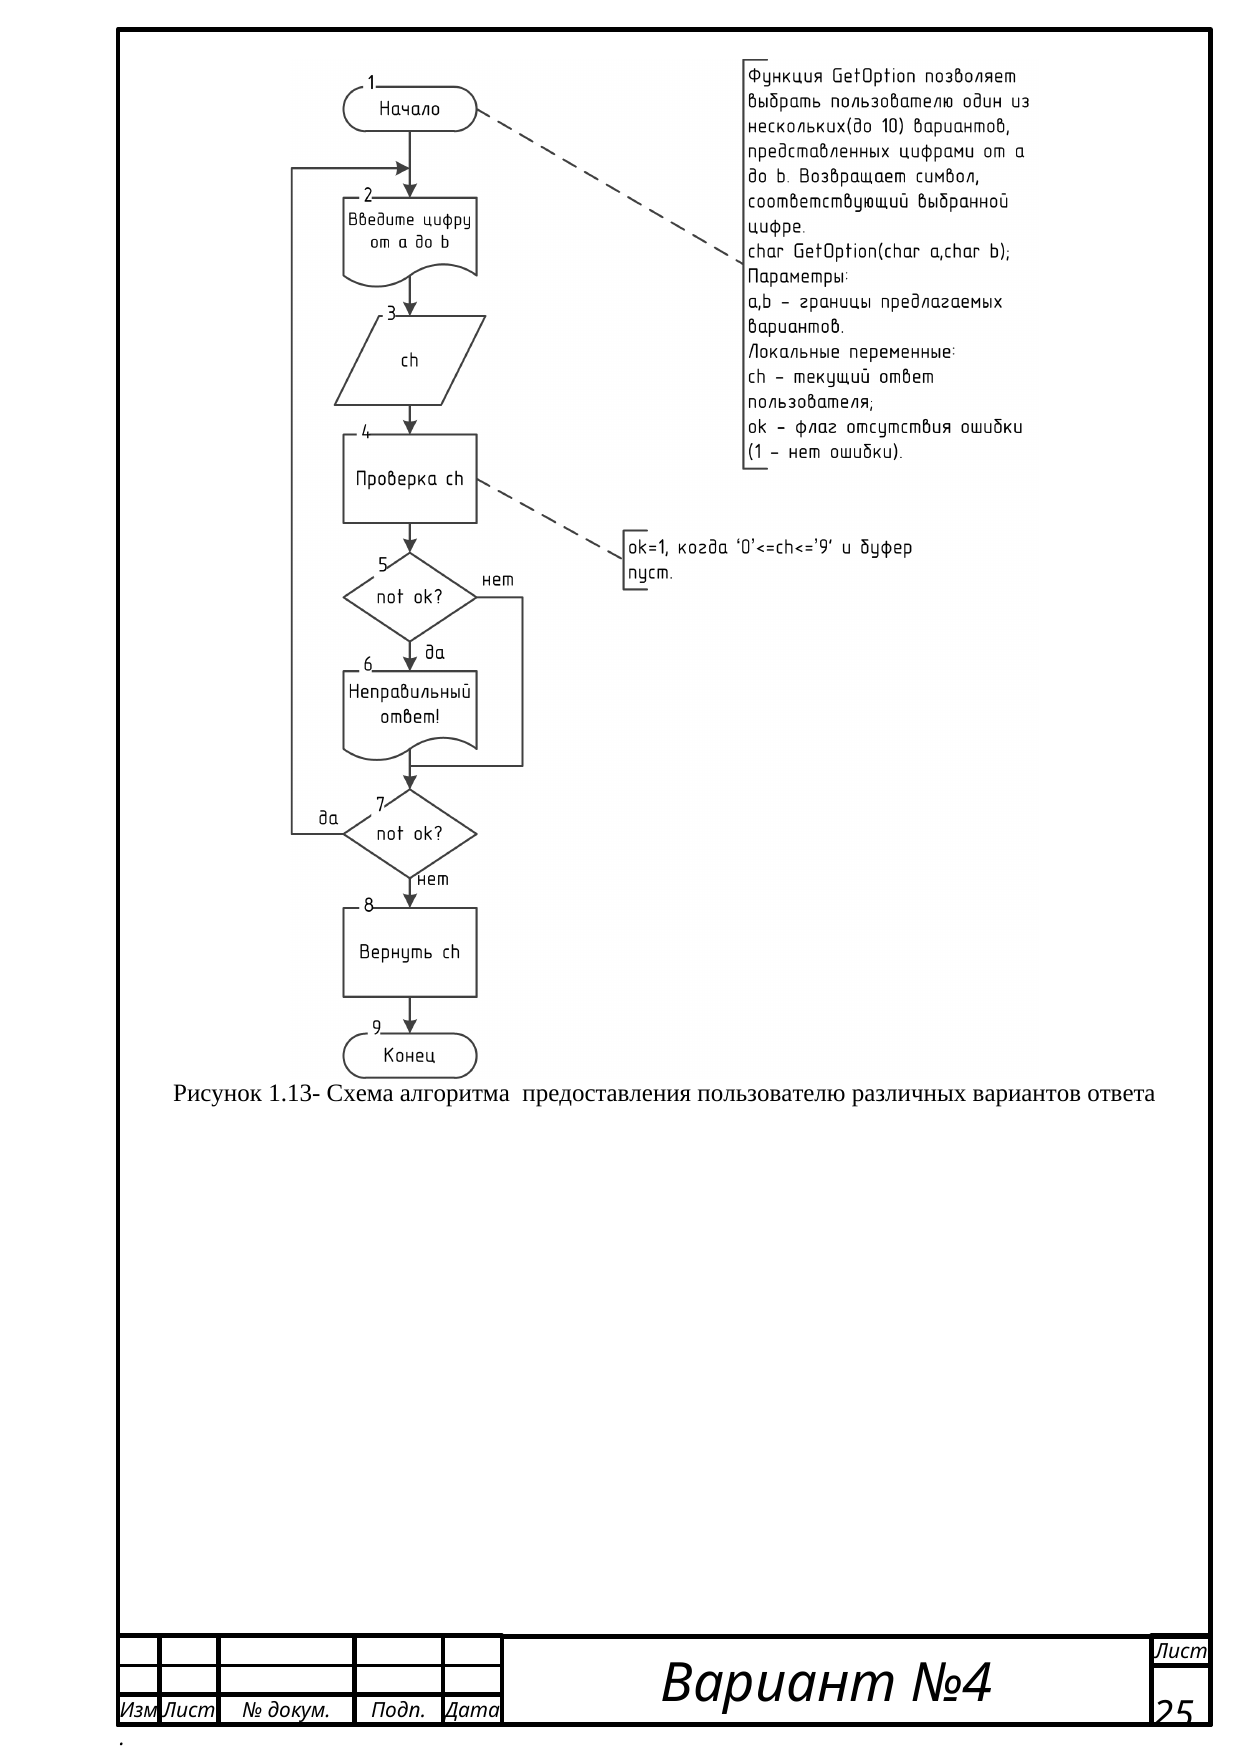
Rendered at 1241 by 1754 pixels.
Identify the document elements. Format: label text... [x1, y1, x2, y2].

text Рисунок 1.13- Схема алгоритма предоставления пользователю различных вариантов ответа [148, 1078, 1181, 1107]
picture [290, 59, 1039, 1079]
